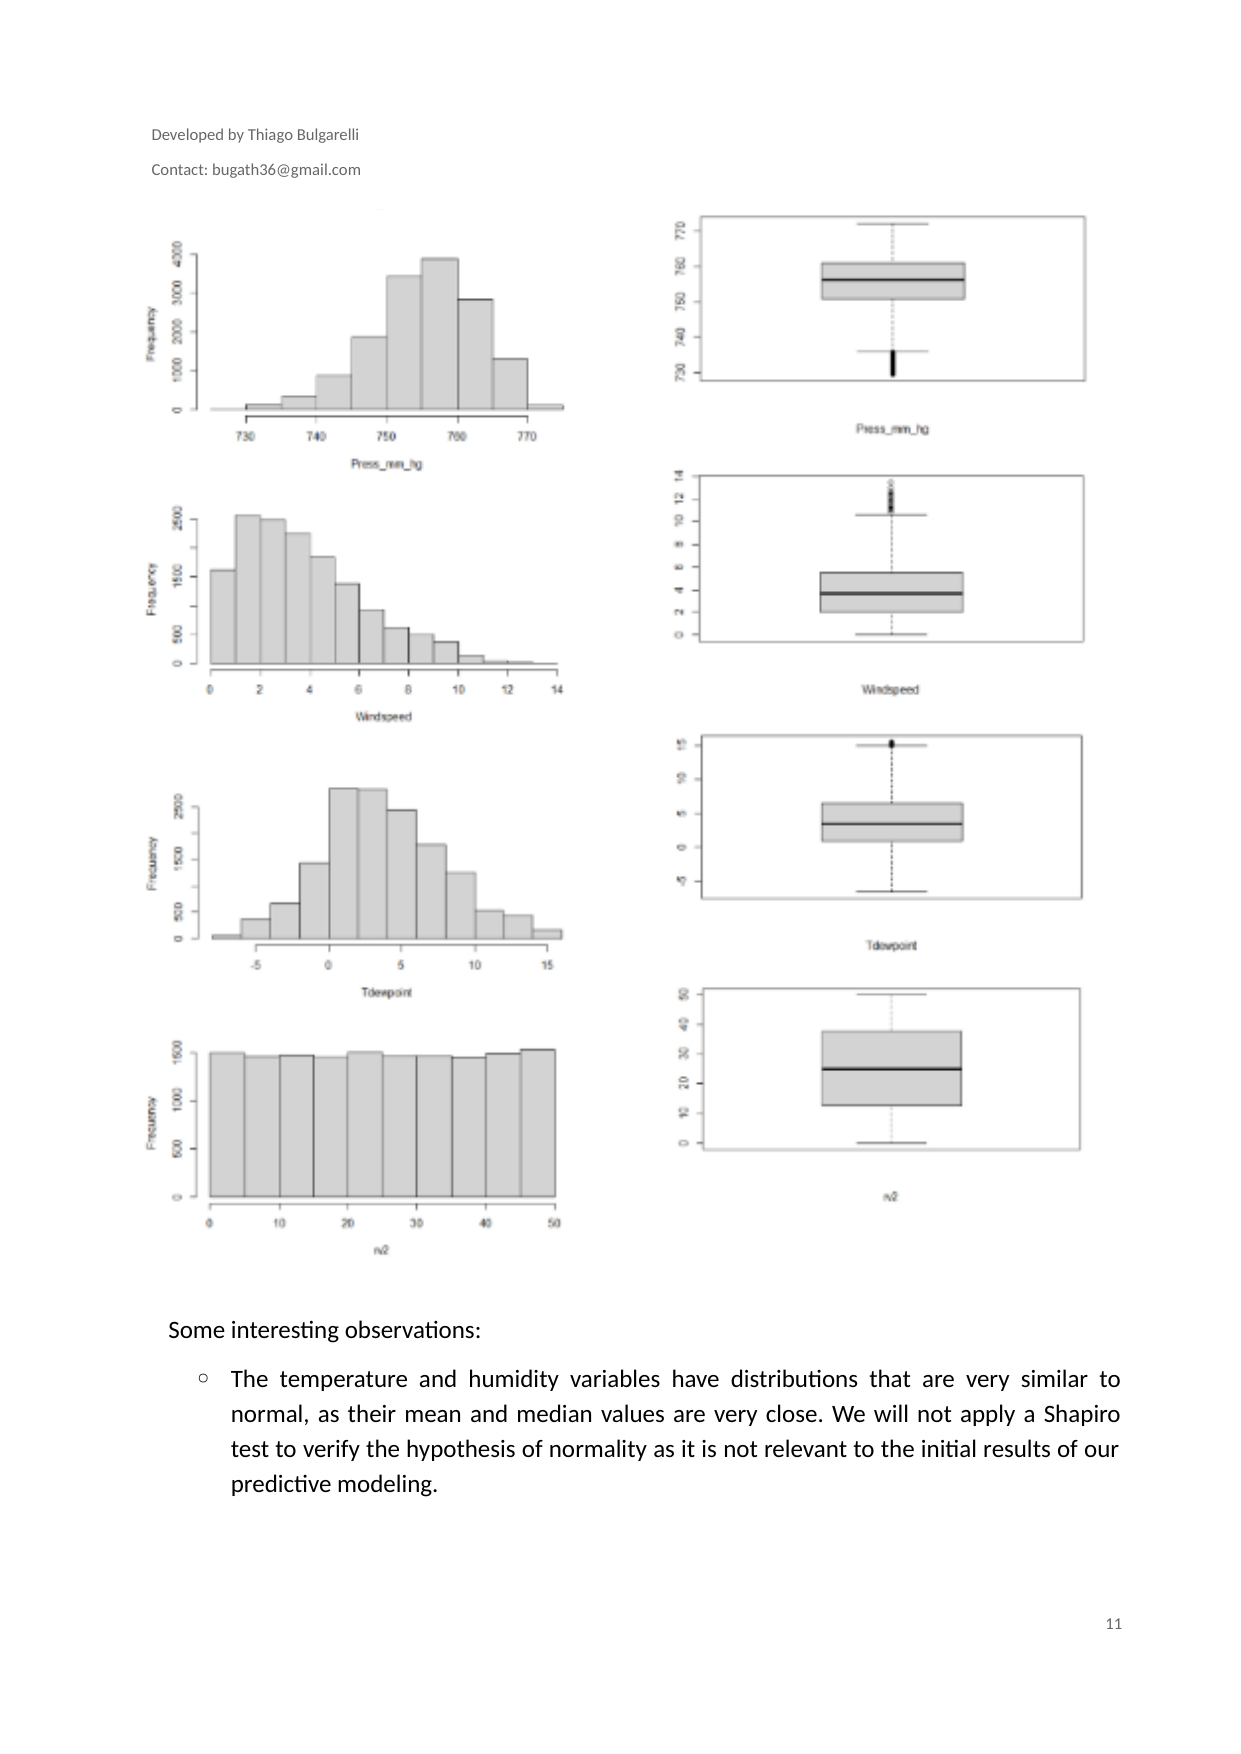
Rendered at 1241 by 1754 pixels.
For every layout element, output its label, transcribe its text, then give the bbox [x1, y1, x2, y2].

list The temperature and humidity variables have distributions that are very similar to normal, as their mean and median values are very close. We will not apply a Shapiro test to verify the hypothesis of normality as it is not relevant to the initial results of our predictive modeling. [193, 1363, 1122, 1499]
picture [126, 209, 1115, 1260]
text Some interesting observations: [118, 1314, 1122, 1344]
